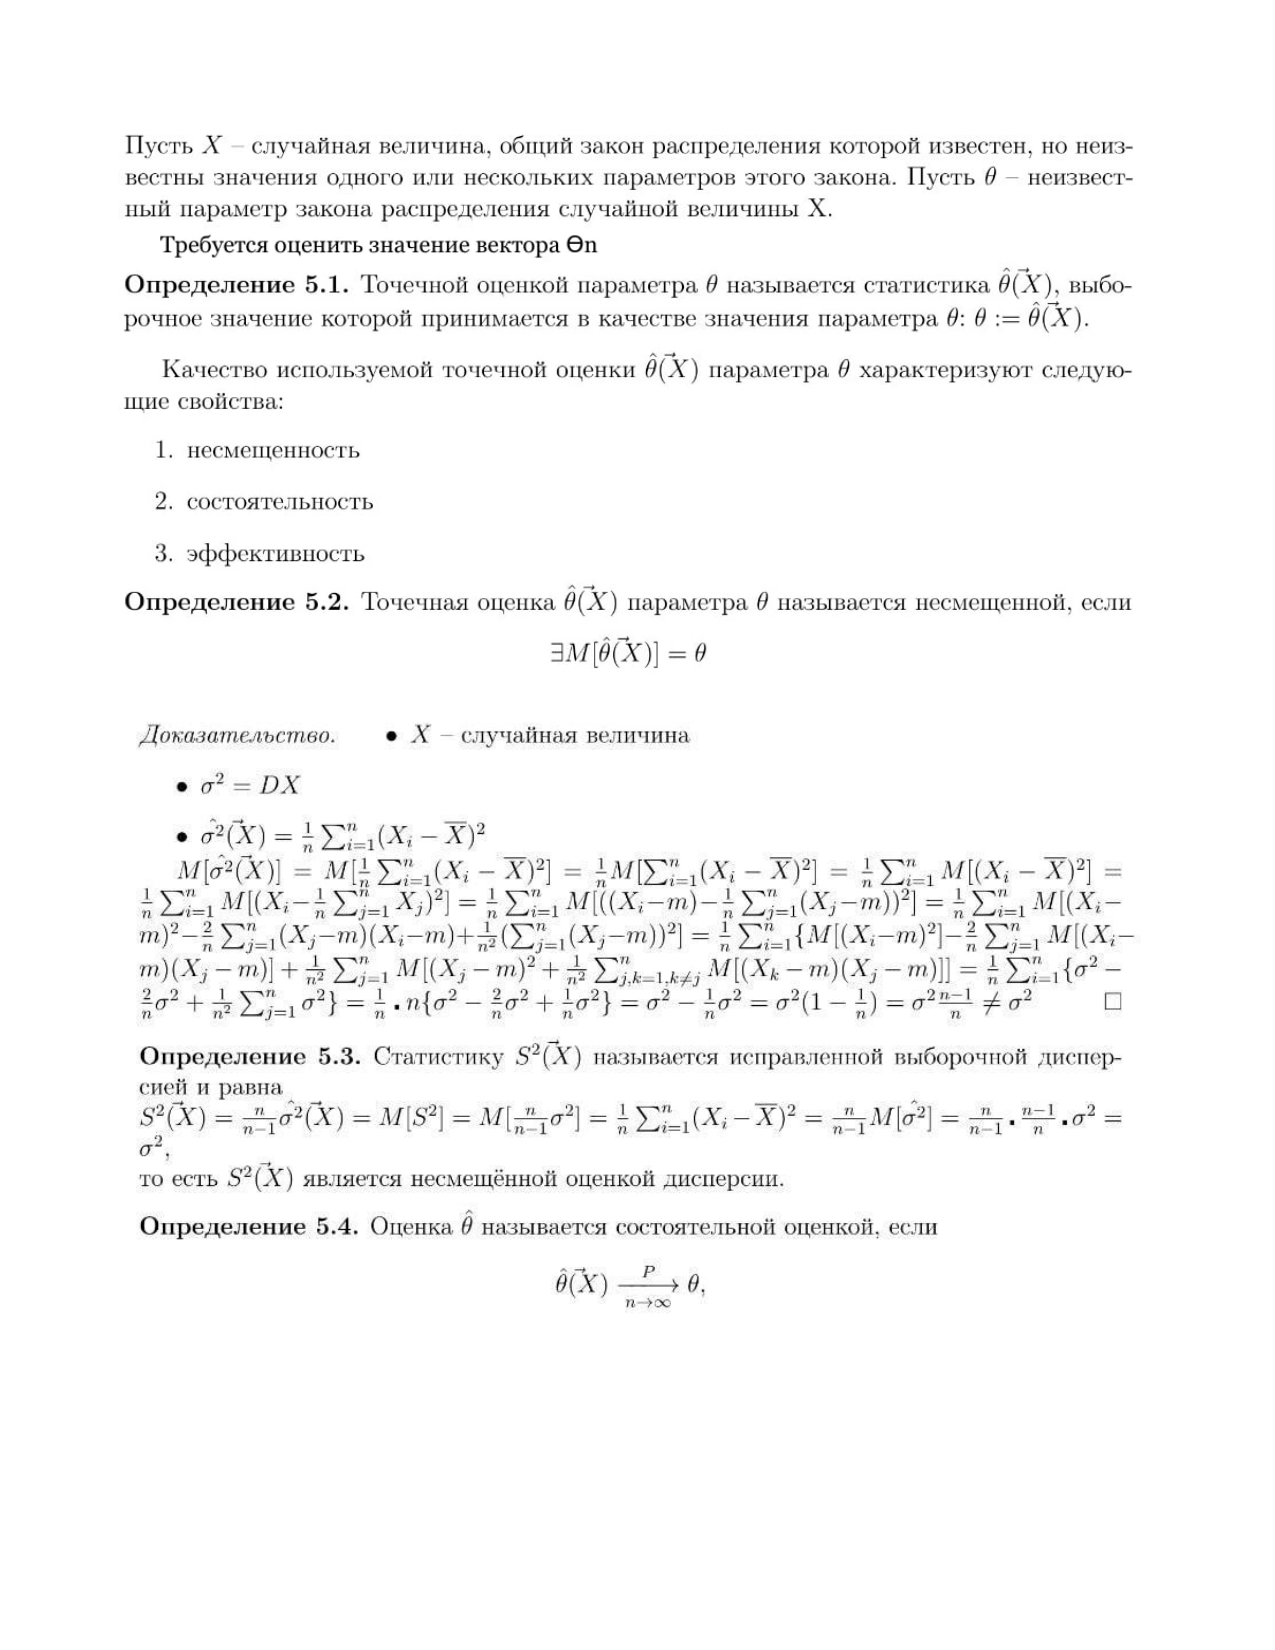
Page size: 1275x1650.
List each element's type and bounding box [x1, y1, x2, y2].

picture [118, 713, 1157, 1319]
picture [118, 118, 1157, 685]
